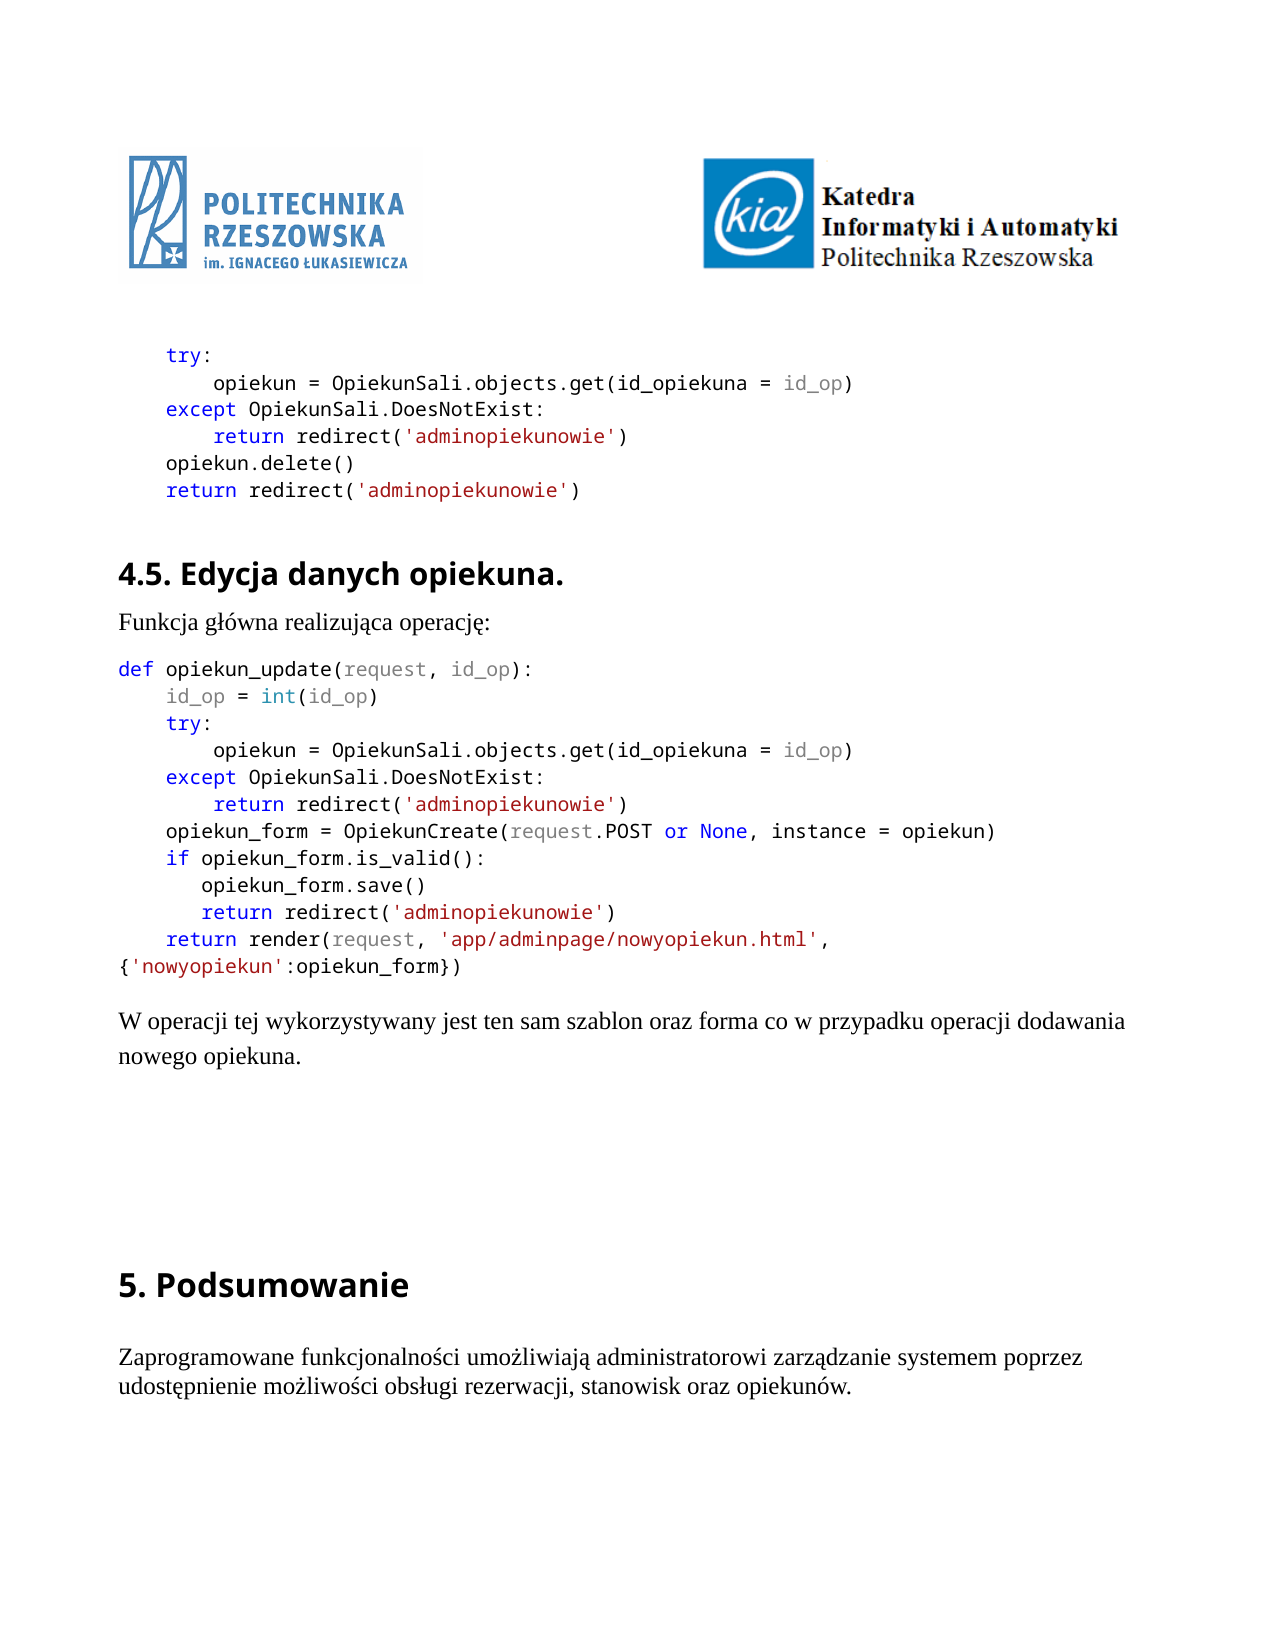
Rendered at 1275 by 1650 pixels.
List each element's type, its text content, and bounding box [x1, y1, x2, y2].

text def opiekun_update(request, id_op): [118, 656, 1157, 683]
picture [685, 143, 1147, 286]
text opiekun_form.save() [118, 871, 1157, 898]
text Funkcja główna realizująca operację: [118, 607, 1157, 635]
text try: [118, 342, 1157, 369]
text try: [118, 709, 1157, 737]
text W operacji tej wykorzystywany jest ten sam szablon oraz forma co w przypadku operacji dodawania nowego opiekuna. [118, 1006, 1157, 1069]
text if opiekun_form.is_valid(): [118, 844, 1157, 871]
text return redirect('adminopiekunowie') [118, 423, 1157, 450]
text opiekun = OpiekunSali.objects.get(id_opiekuna = id_op) [118, 369, 1157, 396]
text except OpiekunSali.DoesNotExist: [118, 763, 1157, 791]
text opiekun.delete() [118, 450, 1157, 477]
text return render(request, 'app/adminpage/nowyopiekun.html', {'nowyopiekun':opiekun_form}) [118, 925, 1157, 979]
text Zaprogramowane funkcjonalności umożliwiają administratorowi zarządzanie systemem poprzez udostępnienie możliwości obsługi rezerwacji, stanowisk oraz opiekunów. [118, 1342, 1157, 1400]
text opiekun = OpiekunSali.objects.get(id_opiekuna = id_op) [118, 737, 1157, 763]
text return redirect('adminopiekunowie') [118, 477, 1157, 504]
subtitle 4.5. Edycja danych opiekuna. [118, 551, 1157, 594]
text except OpiekunSali.DoesNotExist: [118, 396, 1157, 423]
text return redirect('adminopiekunowie') [118, 791, 1157, 817]
subtitle 5. Podsumowanie [118, 1262, 1157, 1307]
picture [118, 147, 423, 284]
text id_op = int(id_op) [118, 683, 1157, 709]
text opiekun_form = OpiekunCreate(request.POST or None, instance = opiekun) [118, 817, 1157, 844]
text return redirect('adminopiekunowie') [118, 898, 1157, 925]
